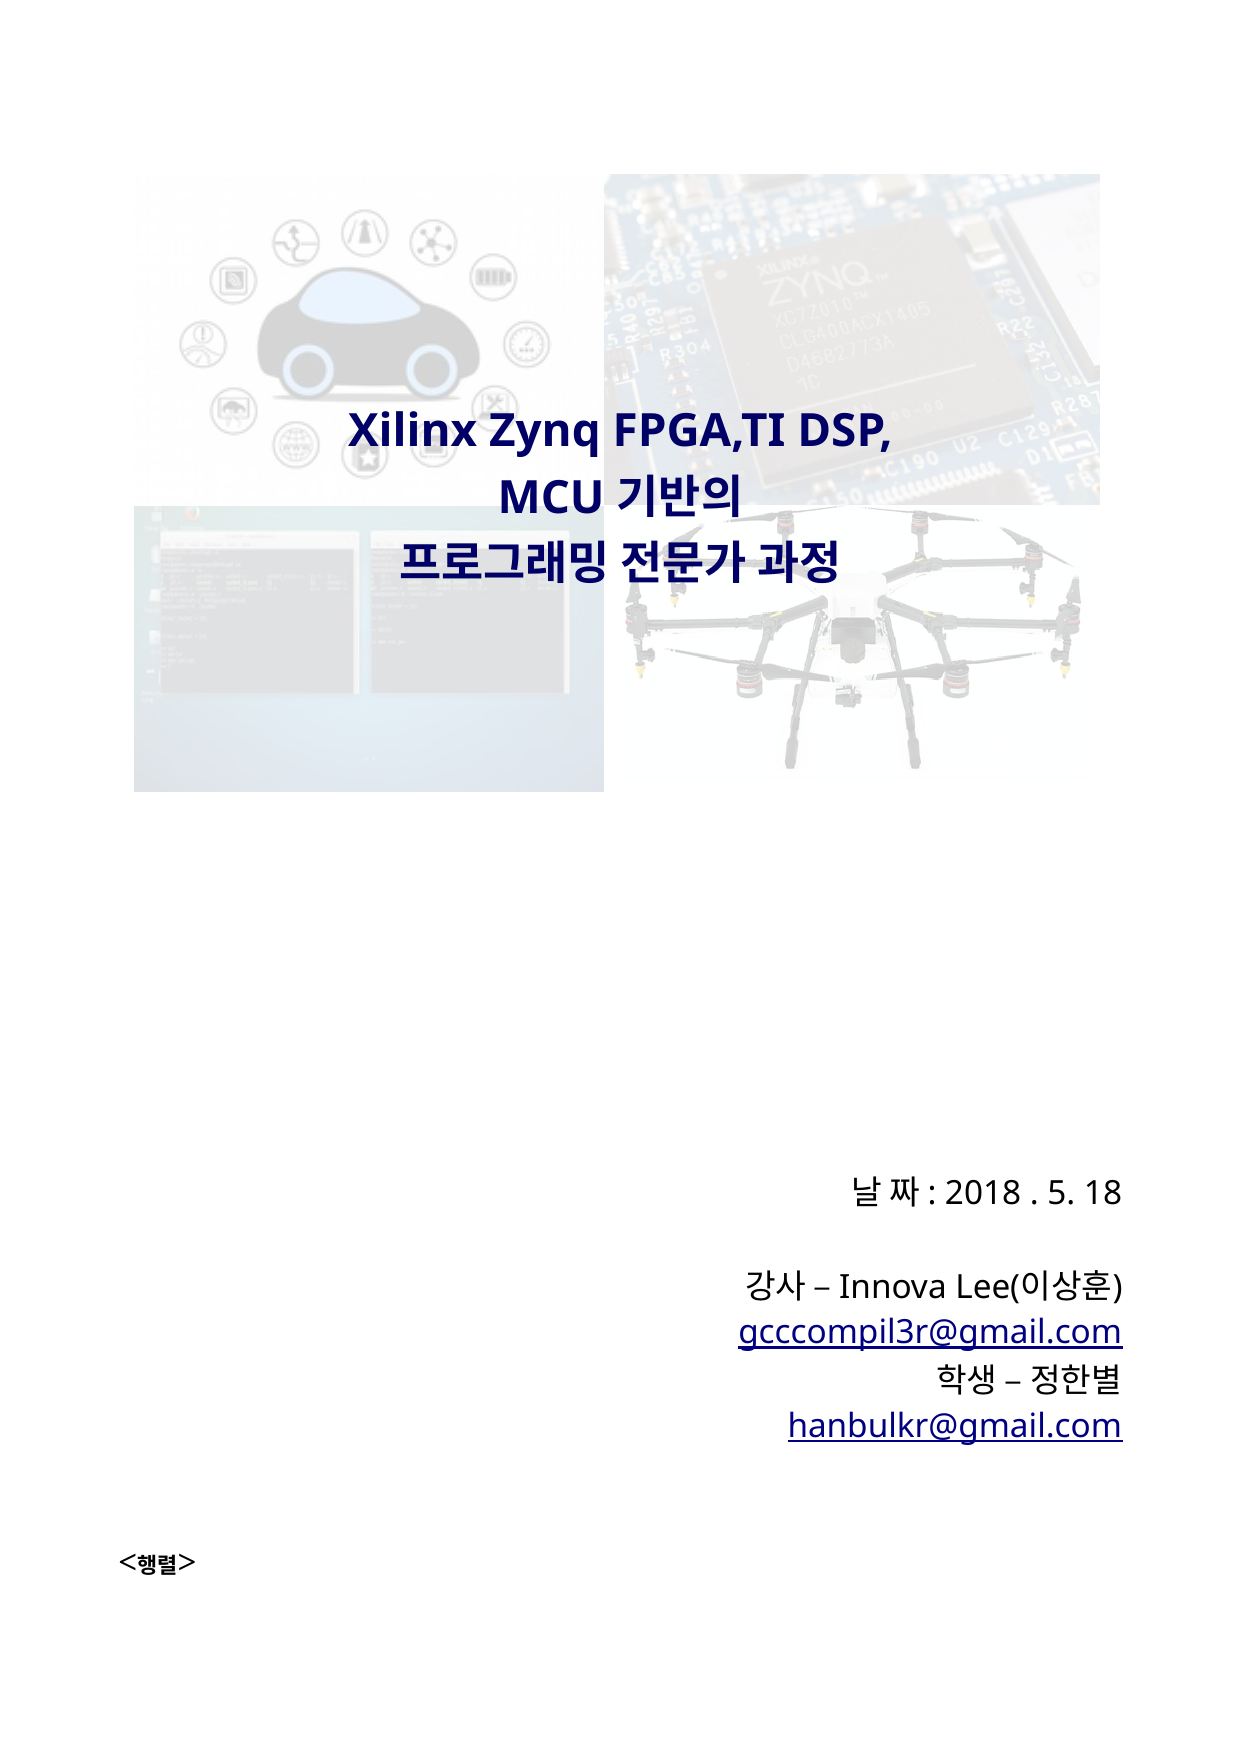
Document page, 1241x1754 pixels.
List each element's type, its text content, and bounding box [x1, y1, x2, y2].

text hanbulkr@gmail.com [118, 1402, 1122, 1447]
text Xilinx Zynq FPGA,TI DSP, [118, 398, 134, 460]
text 프로그래밍 전문가 과정 [1101, 527, 1122, 593]
text Xilinx Zynq FPGA,TI DSP, [1100, 398, 1122, 460]
text 강사 – Innova Lee(이상훈) [118, 1259, 1122, 1308]
text gcccompil3r@gmail.com [118, 1308, 1122, 1353]
text 학생 – 정한별 [118, 1353, 1122, 1402]
text 프로그래밍 전문가 과정 [118, 527, 134, 593]
text <행렬> [118, 1542, 1122, 1581]
text MCU 기반의 [604, 460, 1122, 791]
text MCU 기반의 [118, 460, 134, 527]
text 날 짜 : 2018 . 5. 18 [118, 1166, 1122, 1214]
